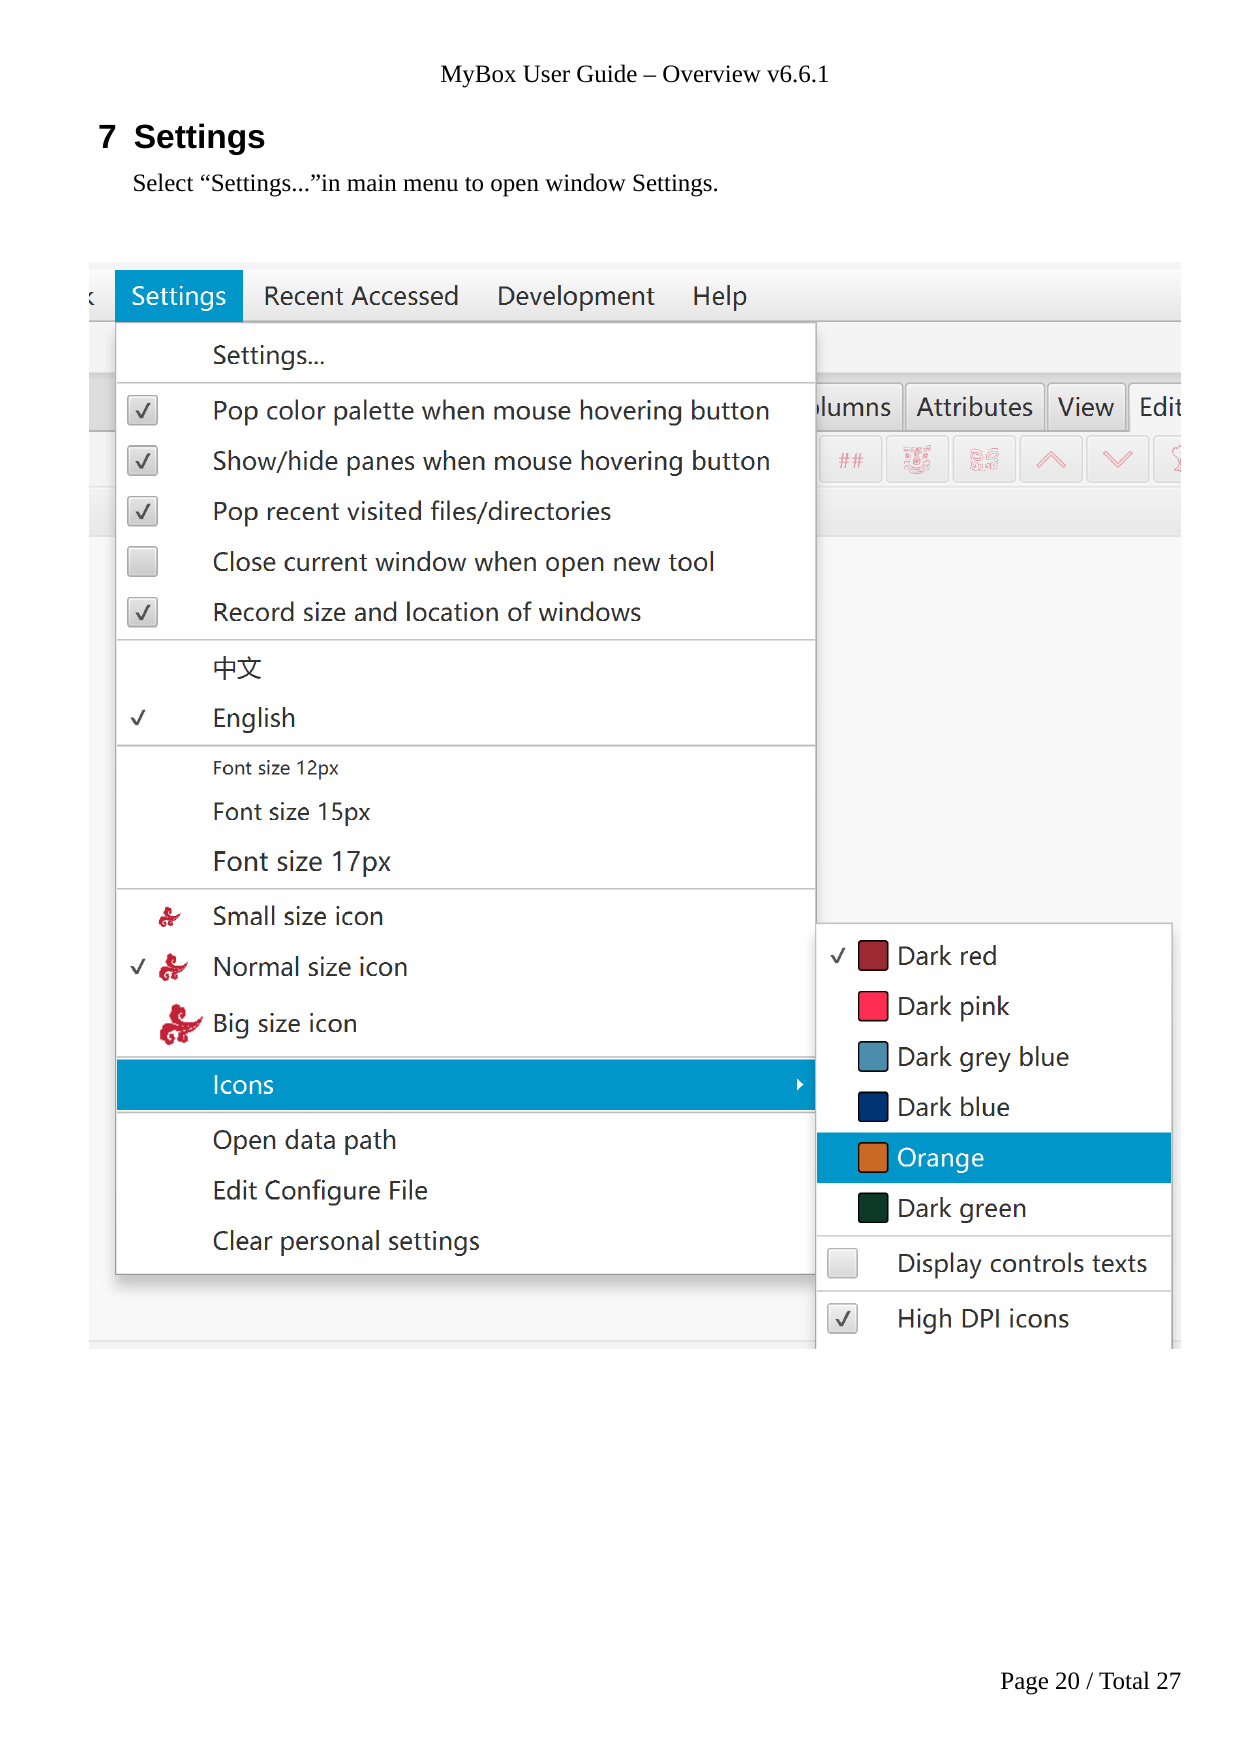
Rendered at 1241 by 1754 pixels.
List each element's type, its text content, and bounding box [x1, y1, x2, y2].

picture [88, 251, 1182, 1349]
subtitle Settings [88, 117, 1181, 156]
text Select “Settings...”in main menu to open window Settings. [88, 168, 1181, 197]
